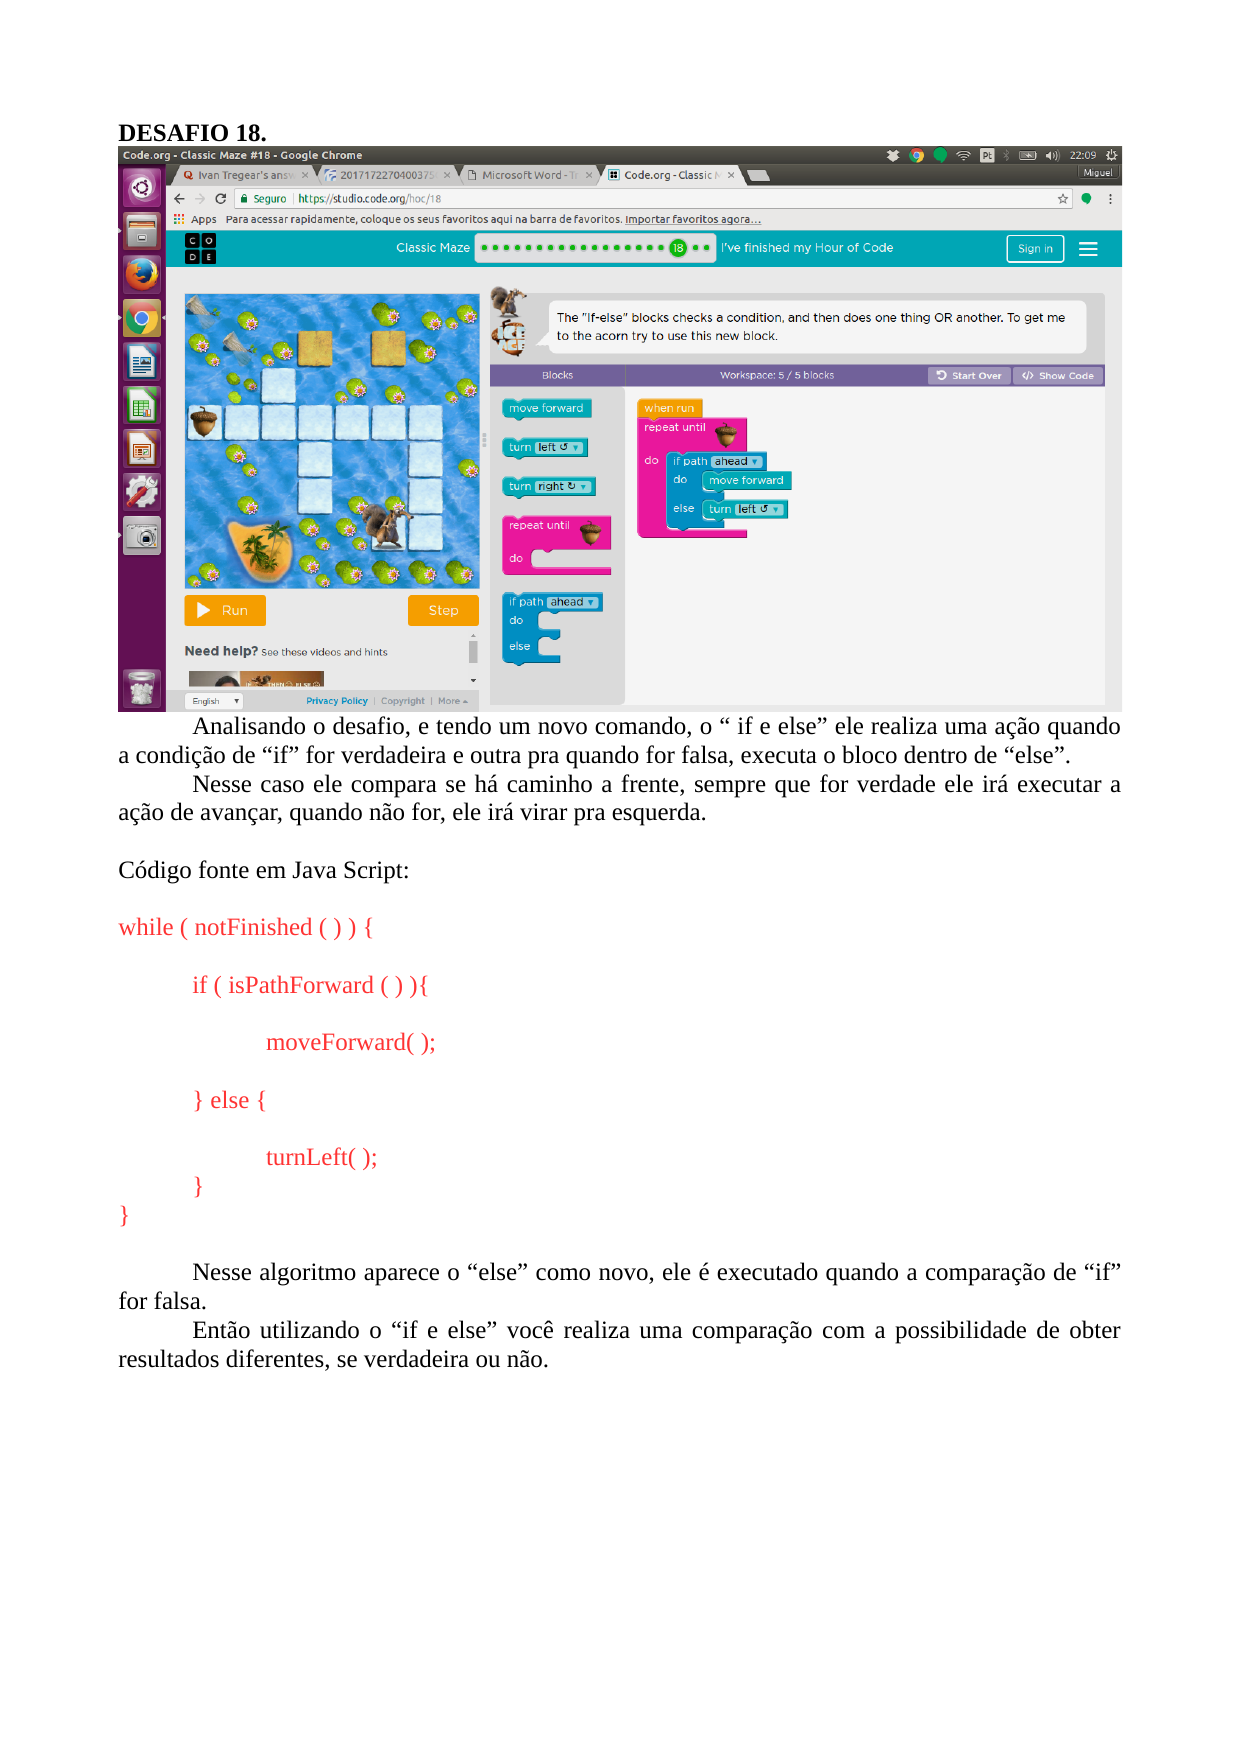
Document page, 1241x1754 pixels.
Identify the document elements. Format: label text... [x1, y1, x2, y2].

text Nesse caso ele compara se há caminho a frente, sempre que for verdade ele irá executar a ação de avançar, quando não for, ele irá virar pra esquerda. [118, 769, 1122, 826]
picture [118, 146, 1123, 712]
text while ( notFinished ( ) ) { [118, 912, 1122, 941]
text Então utilizando o “if e else” você realiza uma comparação com a possibilidade de obter resultados diferentes, se verdadeira ou não. [118, 1315, 1122, 1372]
text DESAFIO 18. [118, 118, 1122, 146]
text Analisando o desafio, e tendo um novo comando, o “ if e else” ele realiza uma ação quando a condição de “if” for verdadeira e outra pra quando for falsa, executa o bloco dentro de “else”. [118, 712, 1122, 769]
text } [118, 1171, 1122, 1200]
text moveForward( ); [118, 1027, 1122, 1056]
text if ( isPathForward ( ) ){ [118, 970, 1122, 999]
text } [118, 1200, 1122, 1229]
text } else { [118, 1085, 1122, 1114]
text turnLeft( ); [118, 1142, 1122, 1171]
text Código fonte em Java Script: [118, 855, 1122, 884]
text Nesse algoritmo aparece o “else” como novo, ele é executado quando a comparação de “if” for falsa. [118, 1257, 1122, 1315]
